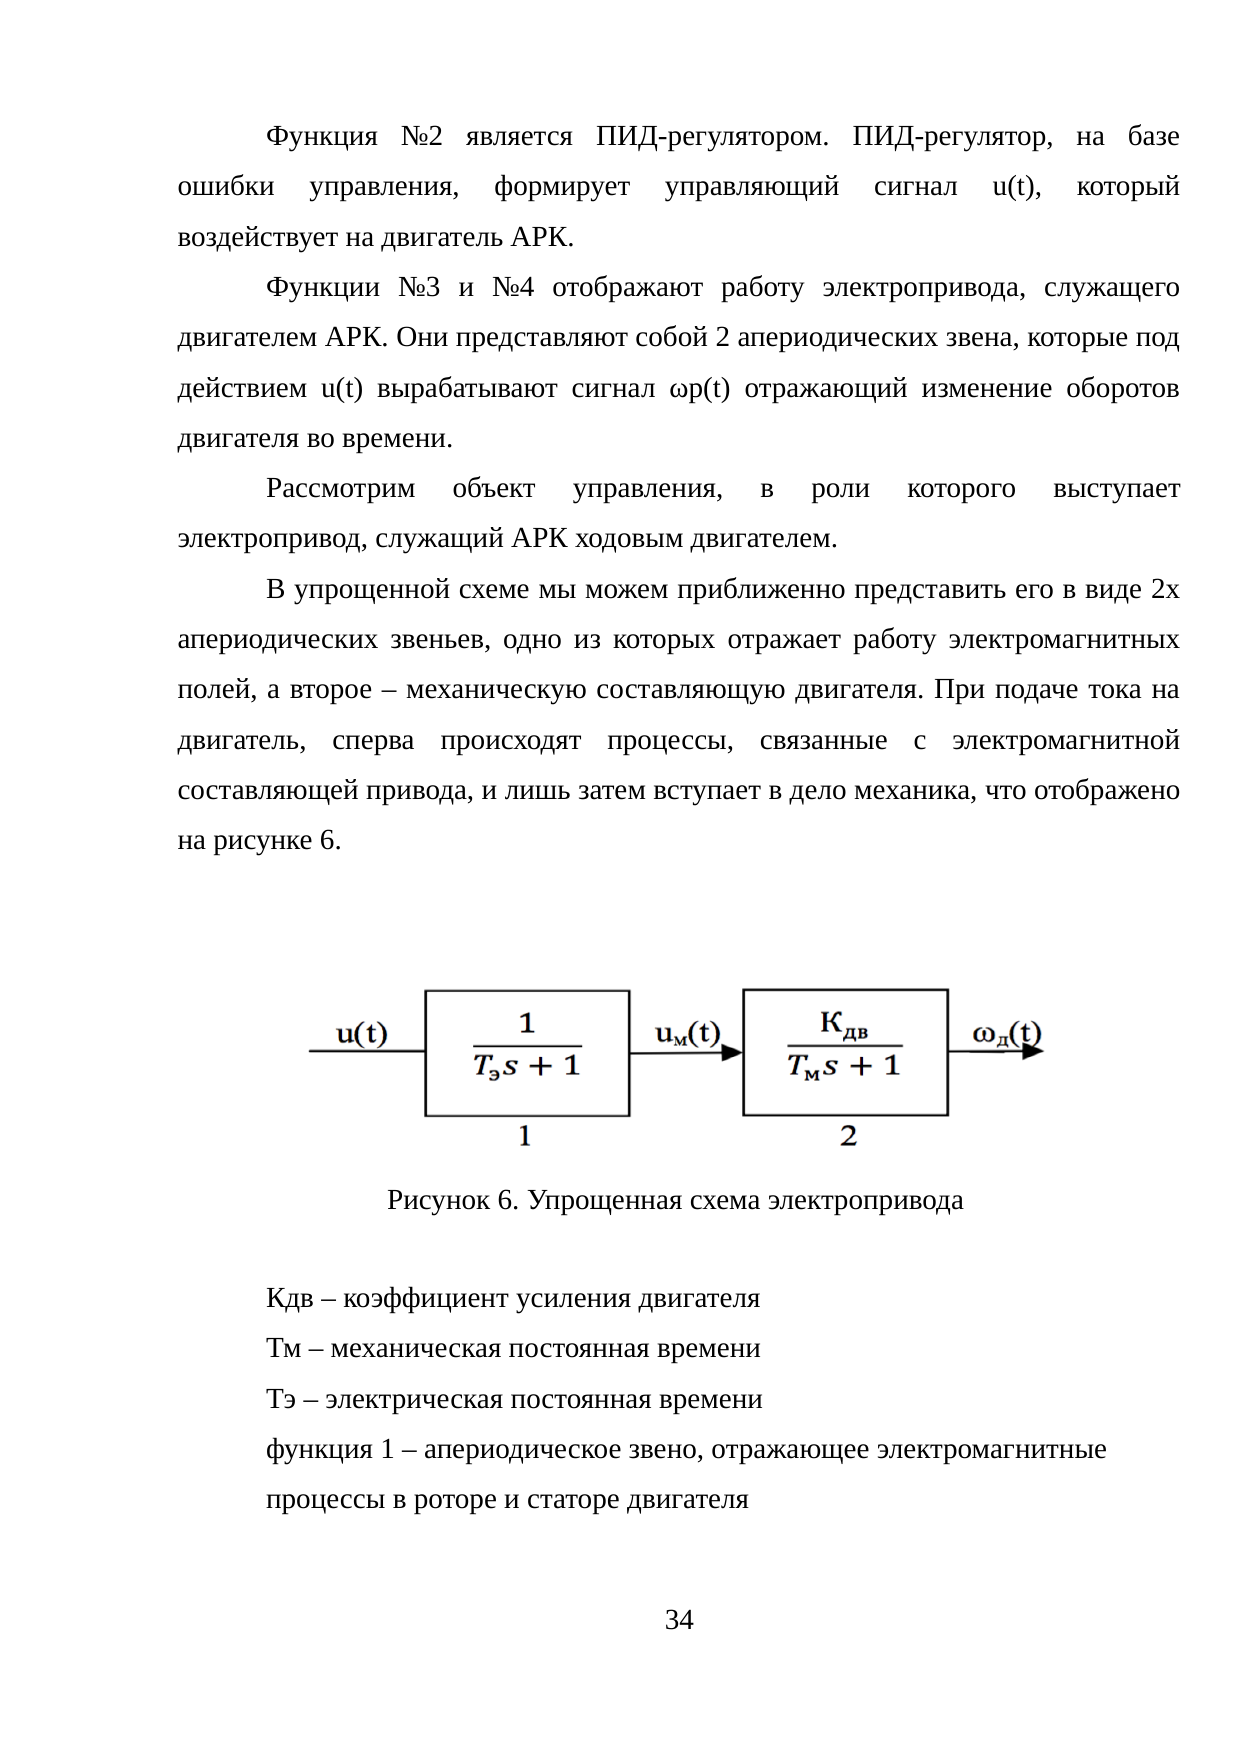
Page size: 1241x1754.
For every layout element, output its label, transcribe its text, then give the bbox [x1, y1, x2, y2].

text Функции №3 и №4 отображают работу электропривода, служащего двигателем АРК. Они представляют собой 2 апериодических звена, которые под действием u(t) вырабатывают сигнал ωр(t) отражающий изменение оборотов двигателя во времени. [177, 269, 1181, 453]
text Функция №2 является ПИД-регулятором. ПИД-регулятор, на базе ошибки управления, формирует управляющий сигнал u(t), который воздействует на двигатель АРК. [177, 118, 1181, 252]
text Рассмотрим объект управления, в роли которого выступает электропривод, служащий АРК ходовым двигателем. [177, 470, 1181, 554]
text процессы в роторе и статоре двигателя [177, 1481, 1181, 1515]
text В упрощенной схеме мы можем приближенно представить его в виде 2х апериодических звеньев, одно из которых отражает работу электромагнитных полей, а второе – механическую составляющую двигателя. При подаче тока на двигатель, сперва происходят процессы, связанные с электромагнитной составляющей привода, и лишь затем вступает в дело механика, что отображено на рисунке 6. [177, 571, 1181, 856]
text Рисунок 6. Упрощенная схема электропривода [177, 970, 1181, 1216]
text Тэ – электрическая постоянная времени [177, 1381, 1181, 1414]
text Тм – механическая постоянная времени [177, 1330, 1181, 1364]
picture [299, 970, 1052, 1160]
text Кдв – коэффициент усиления двигателя [177, 1280, 1181, 1314]
text функция 1 – апериодическое звено, отражающее электромагнитные [177, 1431, 1181, 1464]
